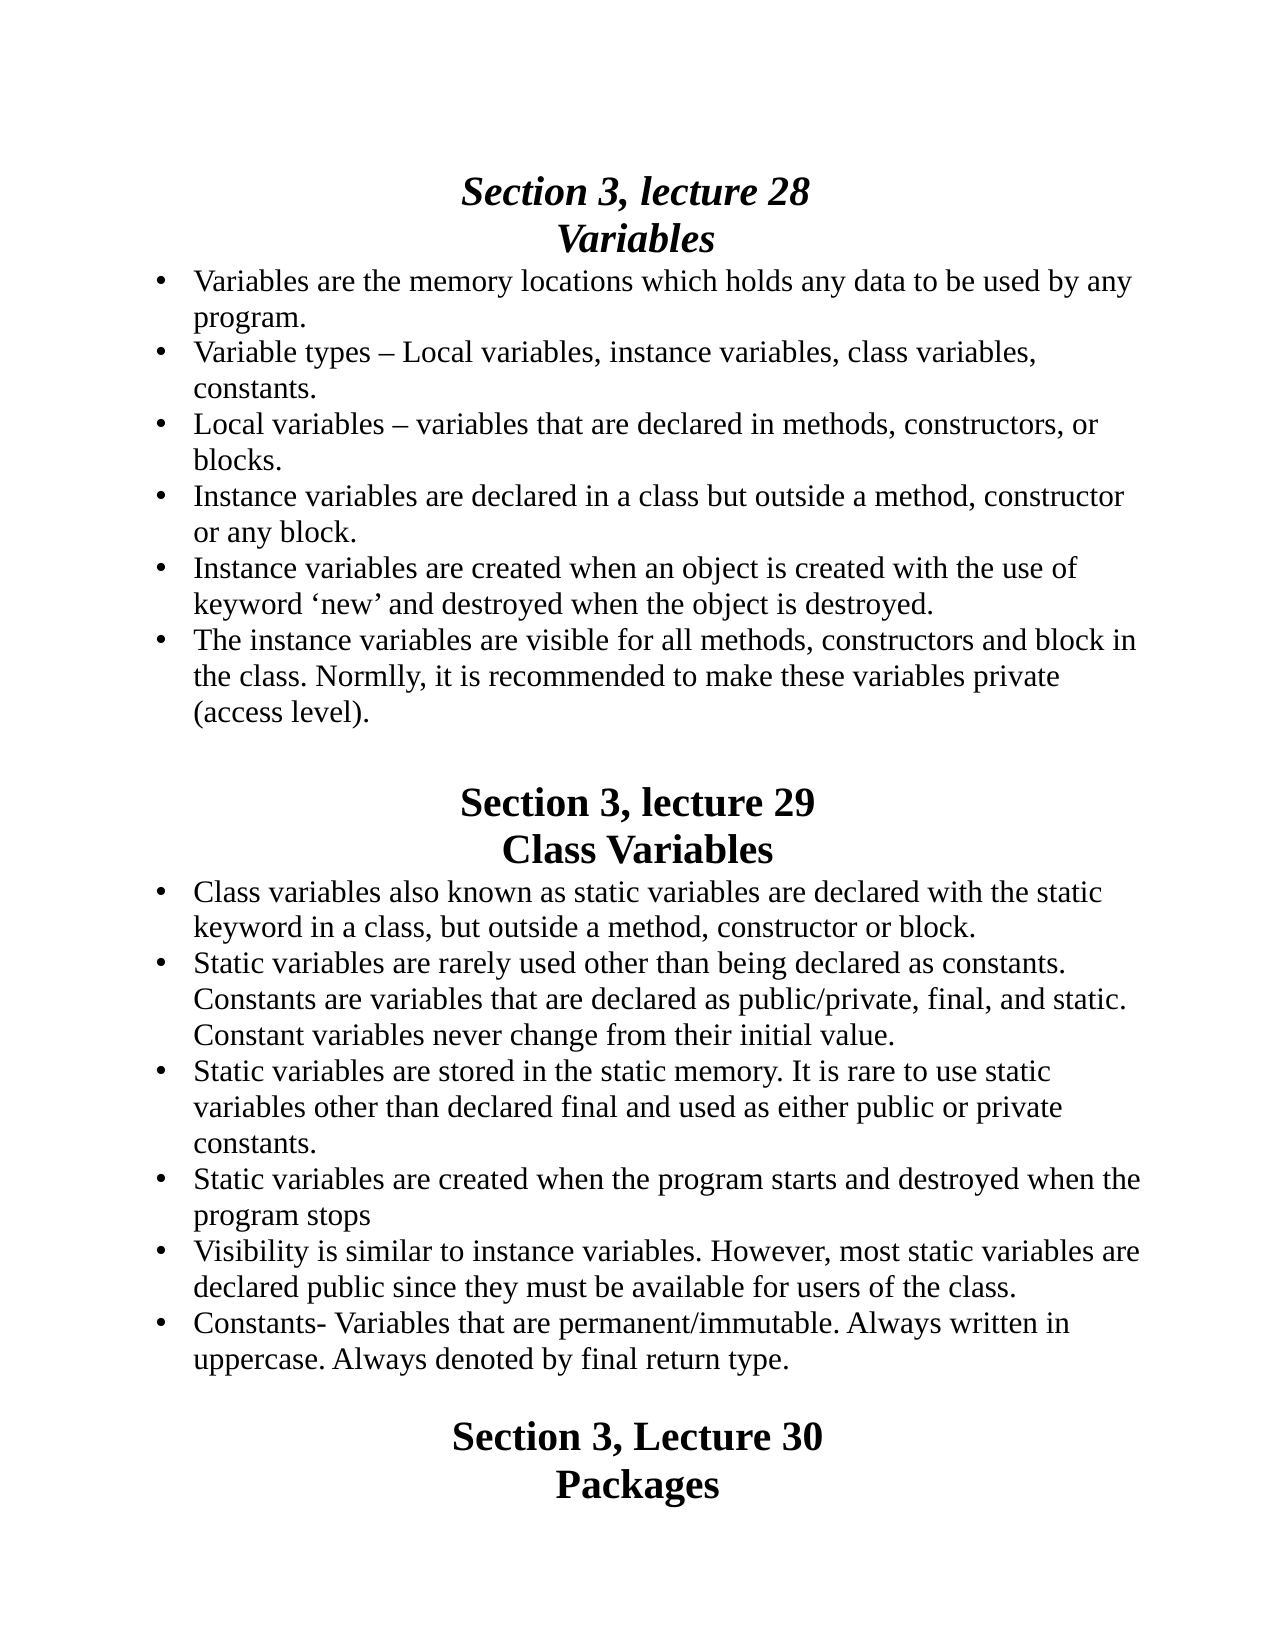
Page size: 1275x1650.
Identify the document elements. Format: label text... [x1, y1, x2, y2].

text Section 3, lecture 28 [118, 166, 1157, 214]
list Class variables also known as static variables are declared with the static keyword in a class, but outside a method, constructor or block. [156, 873, 1157, 945]
text Class Variables [118, 825, 1157, 873]
list Local variables – variables that are declared in methods, constructors, or blocks. [156, 406, 1157, 477]
list The instance variables are visible for all methods, constructors and block in the class. Normlly, it is recommended to make these variables private (access level). [156, 621, 1157, 729]
list Constants- Variables that are permanent/immutable. Always written in uppercase. Always denoted by final return type. [156, 1304, 1157, 1376]
text Section 3, Lecture 30 [118, 1412, 1157, 1460]
list Static variables are created when the program starts and destroyed when the program stops [156, 1160, 1157, 1232]
list Instance variables are declared in a class but outside a method, constructor or any block. [156, 477, 1157, 549]
text Section 3, lecture 29 [118, 777, 1157, 825]
text Variables [118, 214, 1157, 262]
list Instance variables are created when an object is created with the use of keyword ‘new’ and destroyed when the object is destroyed. [156, 549, 1157, 621]
list Variable types – Local variables, instance variables, class variables, constants. [156, 334, 1157, 406]
text Packages [118, 1460, 1157, 1508]
list Variables are the memory locations which holds any data to be used by any program. [156, 262, 1157, 334]
list Static variables are rarely used other than being declared as constants. Constants are variables that are declared as public/private, final, and static. Constant variables never change from their initial value. [156, 945, 1157, 1052]
list Visibility is similar to instance variables. However, most static variables are declared public since they must be available for users of the class. [156, 1232, 1157, 1304]
list Static variables are stored in the static memory. It is rare to use static variables other than declared final and used as either public or private constants. [156, 1052, 1157, 1160]
